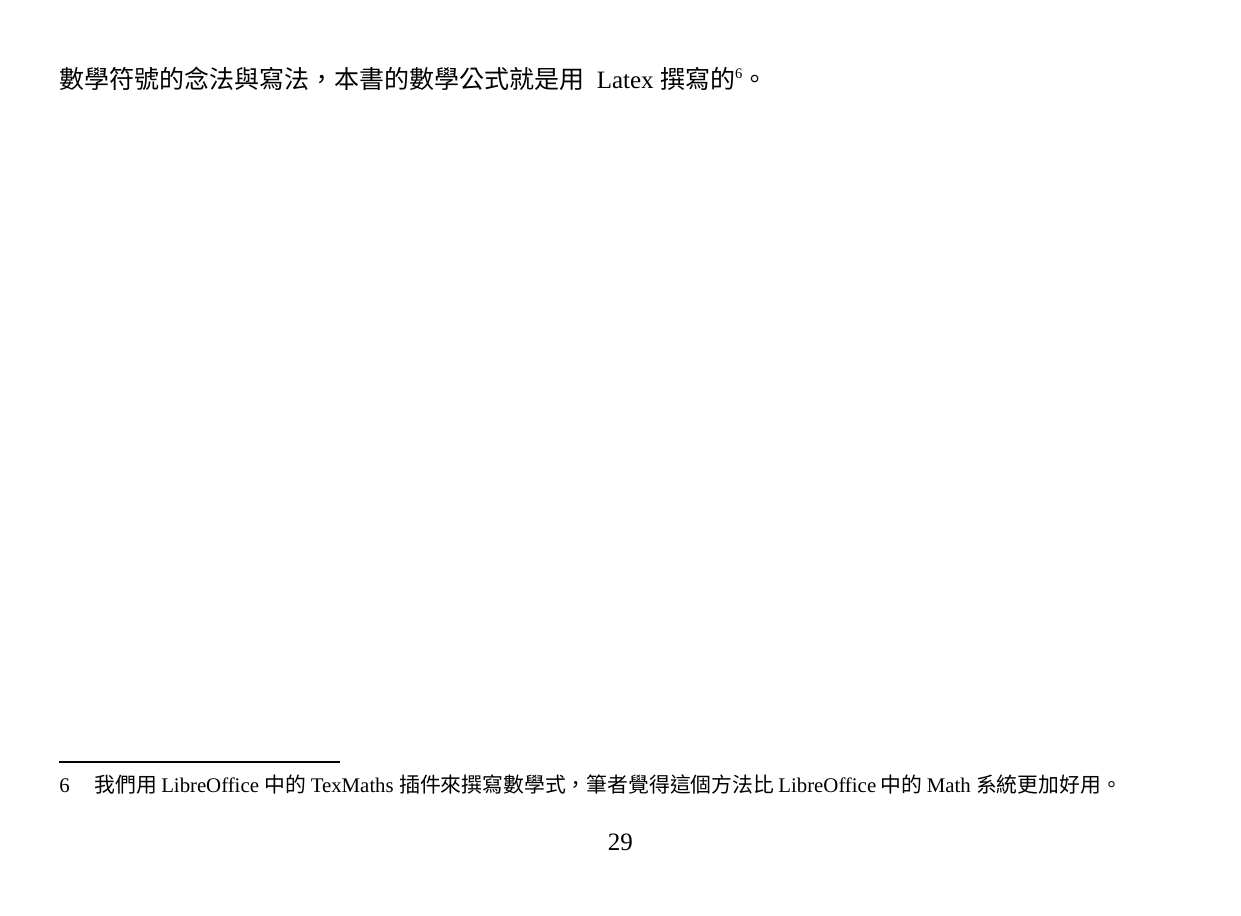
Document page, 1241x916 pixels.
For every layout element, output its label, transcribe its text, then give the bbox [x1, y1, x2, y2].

text 數學符號的念法與寫法，本書的數學公式就是用 Latex 撰寫的。 [59, 59, 1181, 95]
text 我們用LibreOffice 中的 TexMaths 插件來撰寫數學式，筆者覺得這個方法比LibreOffice中的 Math 系統更加好用。 [59, 768, 1181, 798]
